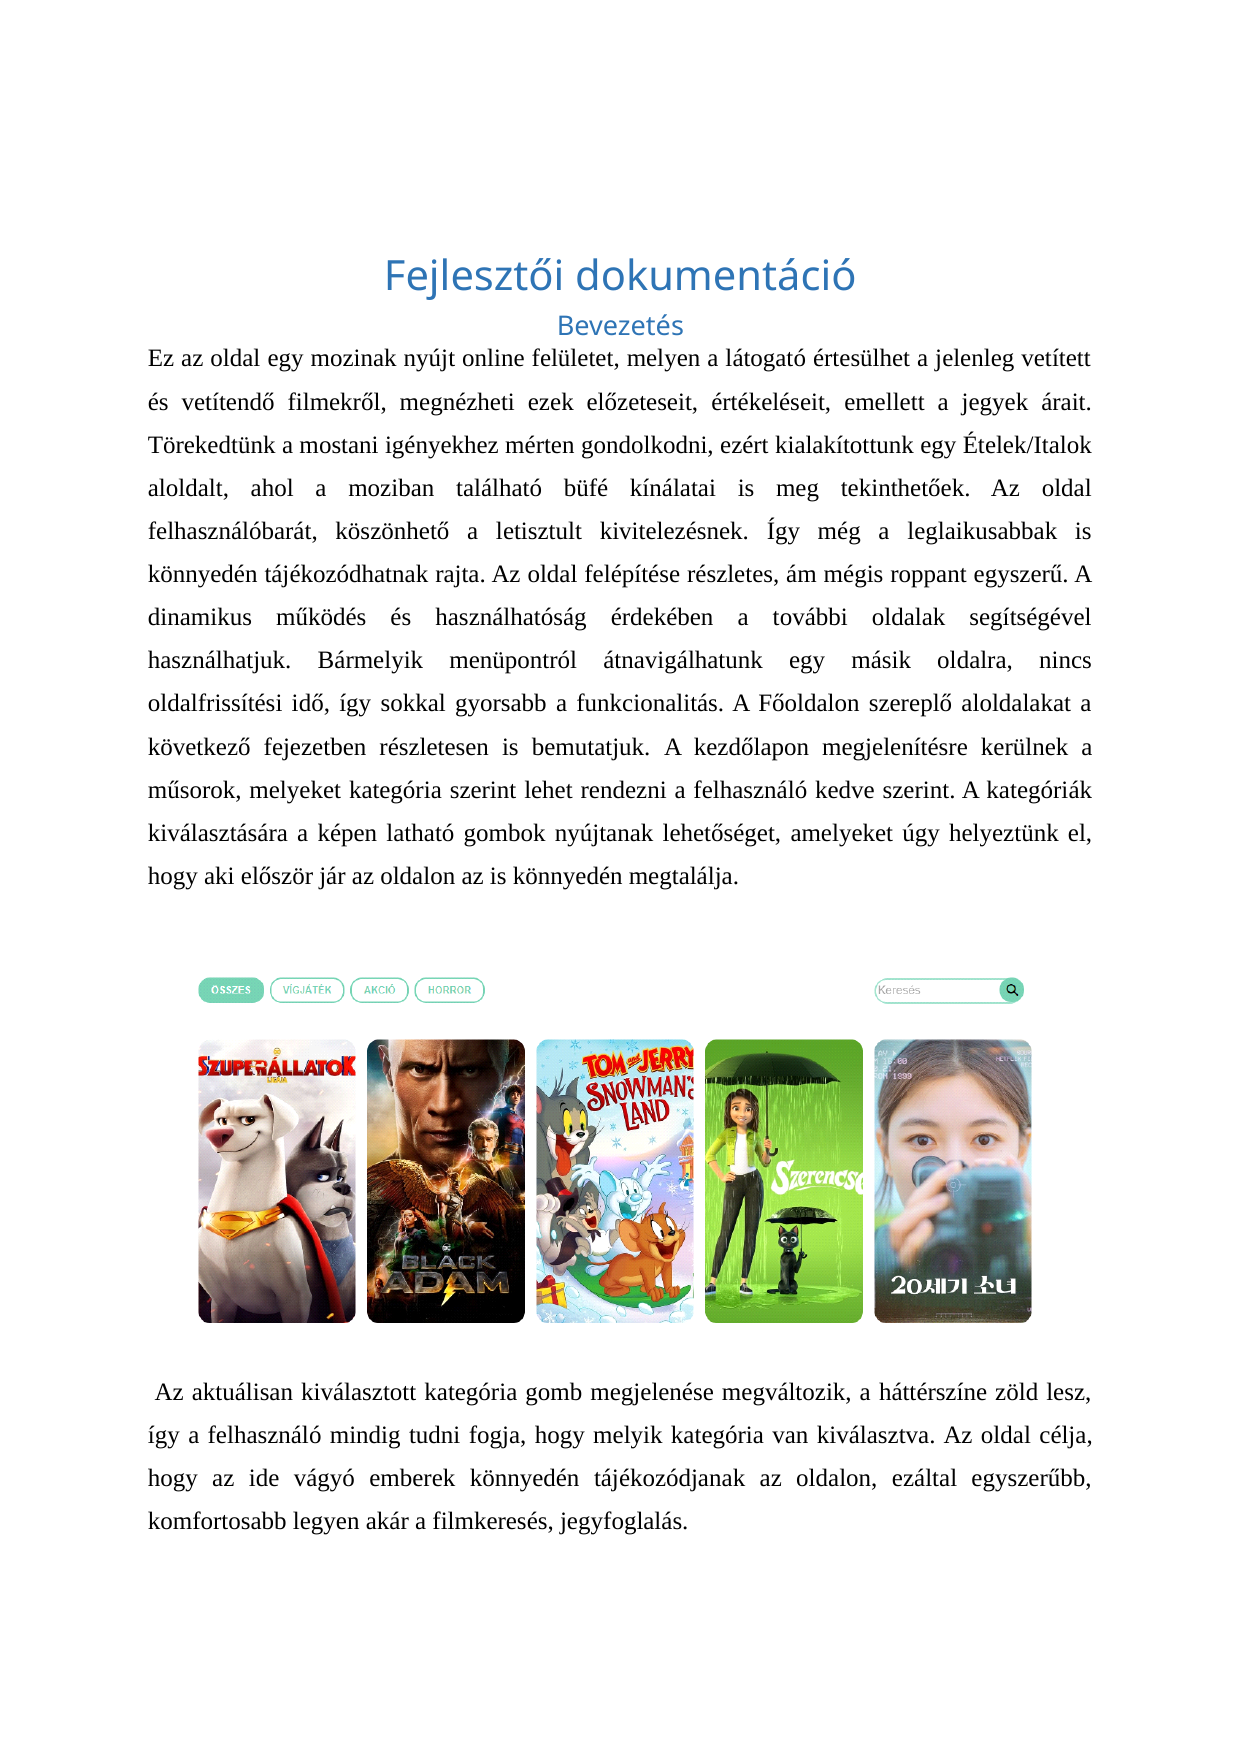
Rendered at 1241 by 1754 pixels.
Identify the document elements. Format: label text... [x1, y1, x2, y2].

text Ez az oldal egy mozinak nyújt online felületet, melyen a látogató értesülhet a jelenleg vetített és vetítendő filmekről, megnézheti ezek előzeteseit, értékeléseit, emellett a jegyek árait. Törekedtünk a mostani igényekhez mérten gondolkodni, ezért kialakítottunk egy Ételek/Italok aloldalt, ahol a moziban található büfé kínálatai is meg tekinthetőek. Az oldal felhasználóbarát, köszönhető a letisztult kivitelezésnek. Így még a leglaikusabbak is könnyedén tájékozódhatnak rajta. Az oldal felépítése részletes, ám mégis roppant egyszerű. A dinamikus működés és használhatóság érdekében a további oldalak segítségével használhatjuk. Bármelyik menüpontról átnavigálhatunk egy másik oldalra, nincs oldalfrissítési idő, így sokkal gyorsabb a funkcionalitás. A Főoldalon szereplő aloldalakat a következő fejezetben részletesen is bemutatjuk. A kezdőlapon megjelenítésre kerülnek a műsorok, melyeket kategória szerint lehet rendezni a felhasználó kedve szerint. A kategóriák kiválasztására a képen latható gombok nyújtanak lehetőséget, amelyeket úgy helyeztünk el, hogy aki először jár az oldalon az is könnyedén megtalálja. [148, 343, 1093, 890]
subtitle Bevezetés [148, 307, 1093, 343]
text Az aktuálisan kiválasztott kategória gomb megjelenése megváltozik, a háttérszíne zöld lesz, így a felhasználó mindig tudni fogja, hogy melyik kategória van kiválasztva. Az oldal célja, hogy az ide vágyó emberek könnyedén tájékozódjanak az oldalon, ezáltal egyszerűbb, komfortosabb legyen akár a filmkeresés, jegyfoglalás. [148, 1377, 1093, 1535]
subtitle Fejlesztői dokumentáció [148, 246, 1093, 302]
